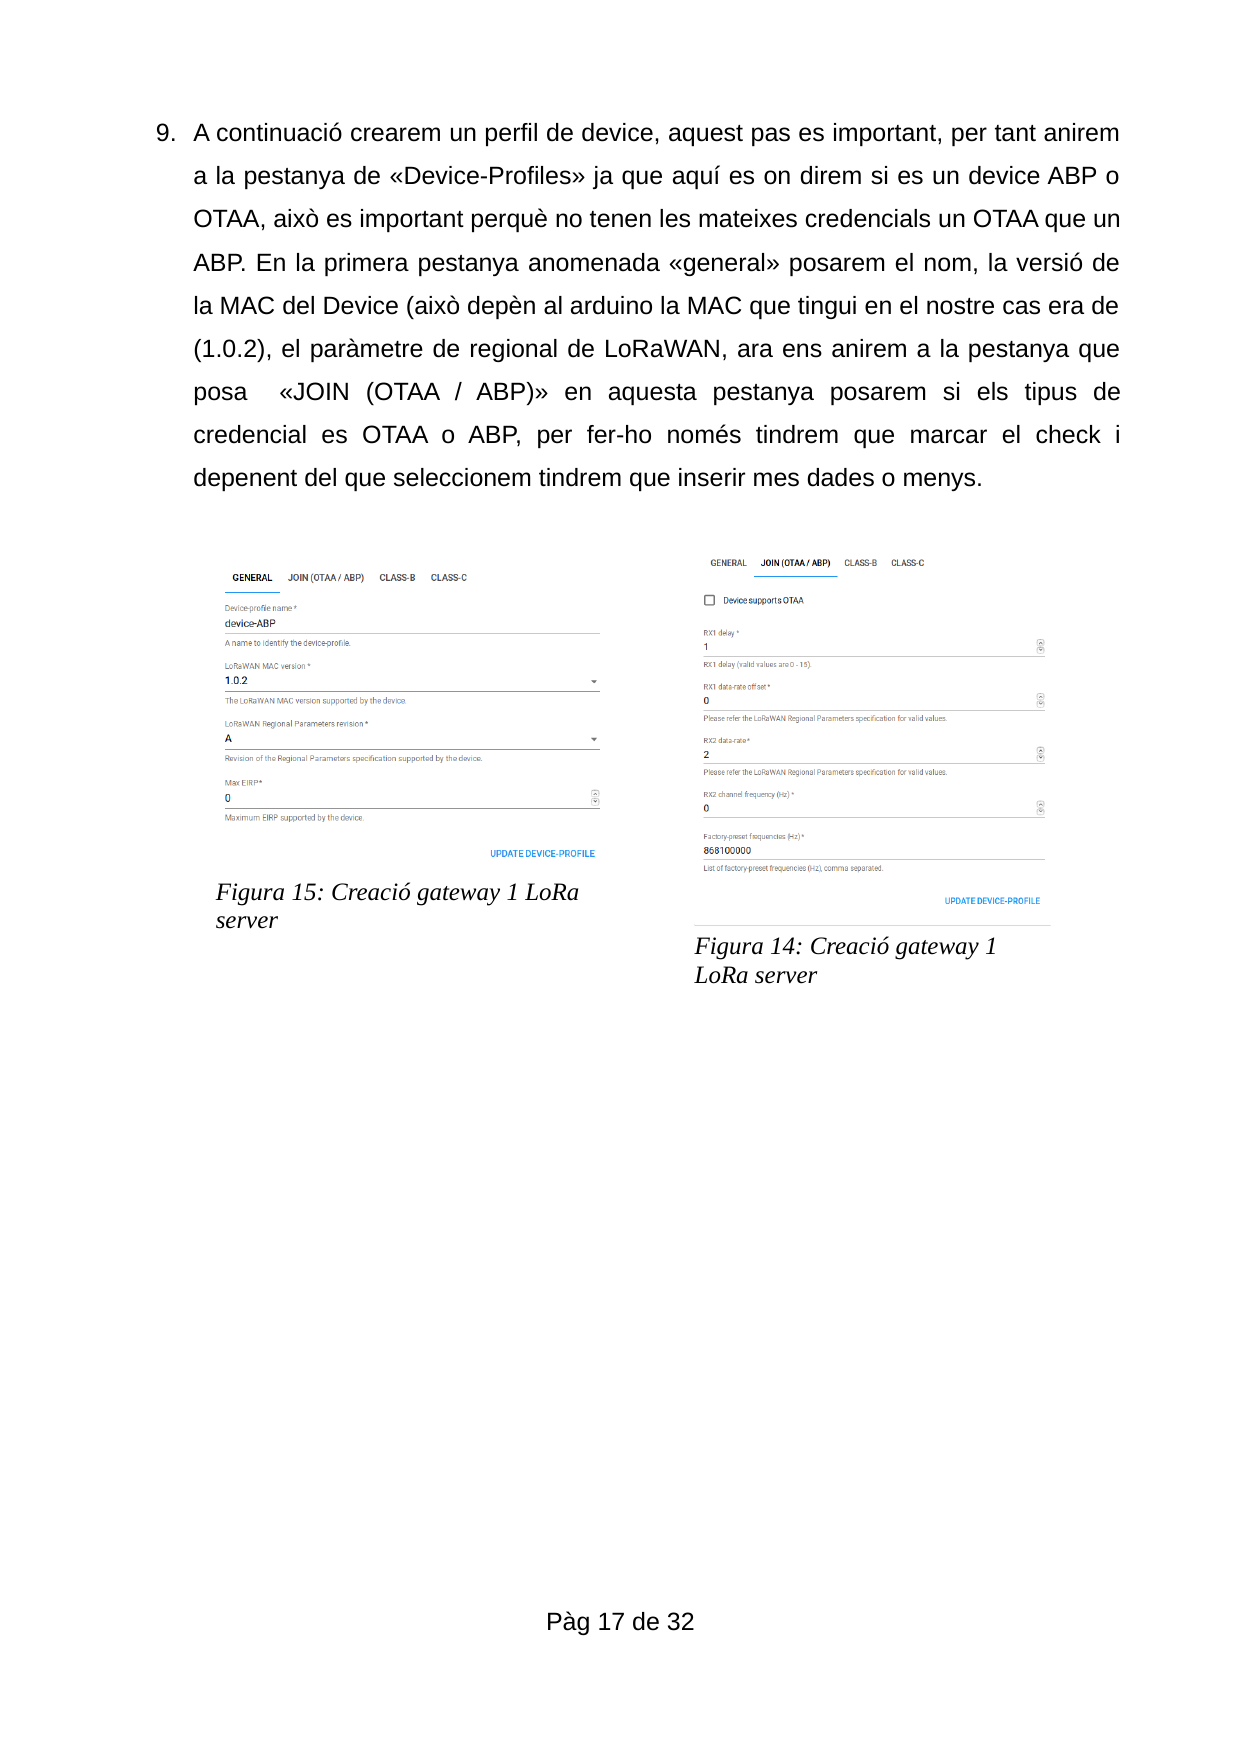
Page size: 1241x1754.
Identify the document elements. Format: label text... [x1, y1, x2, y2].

picture [694, 545, 1051, 926]
text Figura 15: Creació gateway 1 LoRa server [216, 872, 603, 934]
picture [215, 553, 604, 872]
text Figura 14: Creació gateway 1 LoRa server [694, 926, 1051, 989]
list A continuació crearem un perfil de device, aquest pas es important, per tant anirem a la pestanya de «Device-Profiles» ja que aquí es on direm si es un device ABP o OTAA, això es important perquè no tenen les mateixes credencials un OTAA que un ABP. En la primera pestanya anomenada «general» posarem el nom, la versió de la MAC del Device (això depèn al arduino la MAC que tingui en el nostre cas era de (1.0.2), el paràmetre de regional de LoRaWAN, ara ens anirem a la pestanya que posa «JOIN (OTAA / ABP)» en aquesta pestanya posarem si els tipus de credencial es OTAA o ABP, per fer-ho només tindrem que marcar el check i depenent del que seleccionem tindrem que inserir mes dades o menys. [156, 118, 1122, 492]
